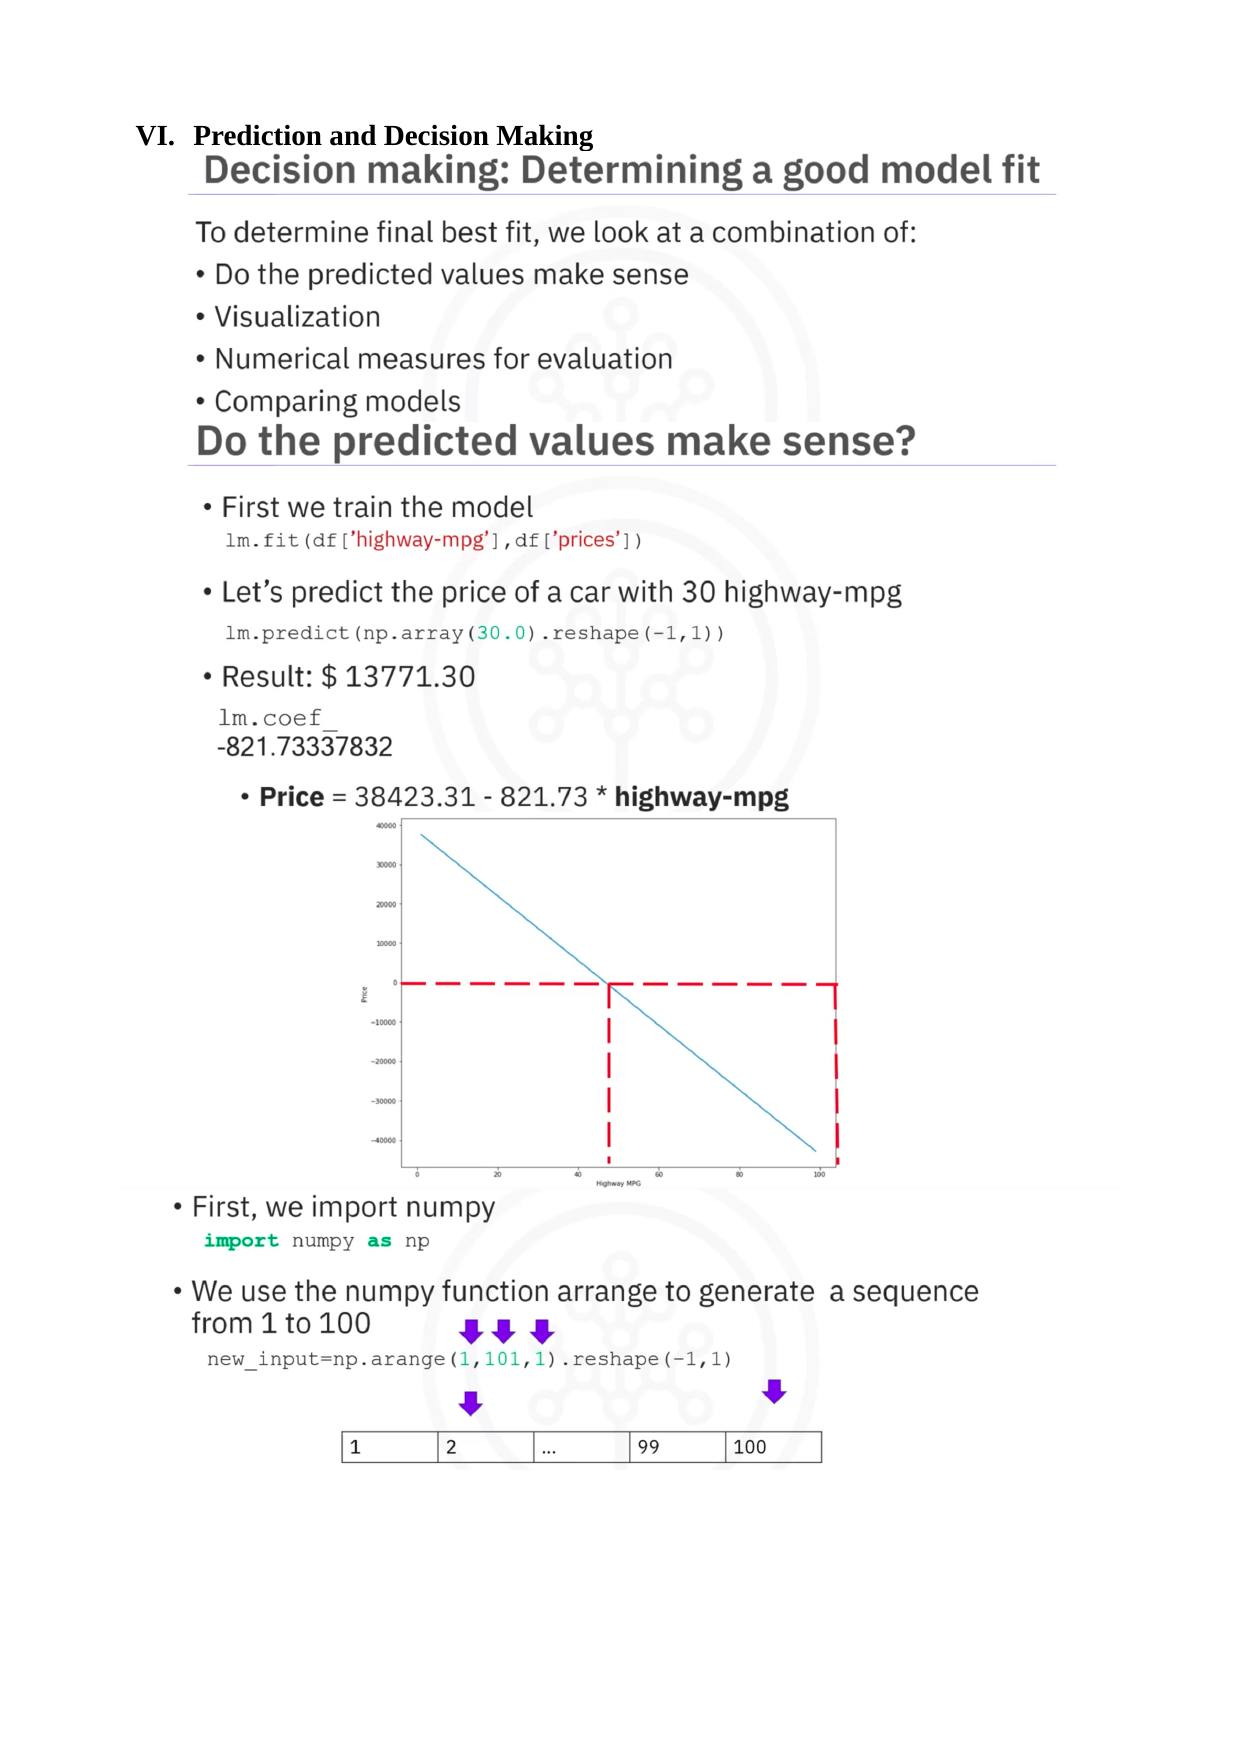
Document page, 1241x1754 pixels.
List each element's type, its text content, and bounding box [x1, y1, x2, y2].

list Prediction and Decision Making [175, 118, 1122, 151]
picture [118, 151, 1123, 1470]
